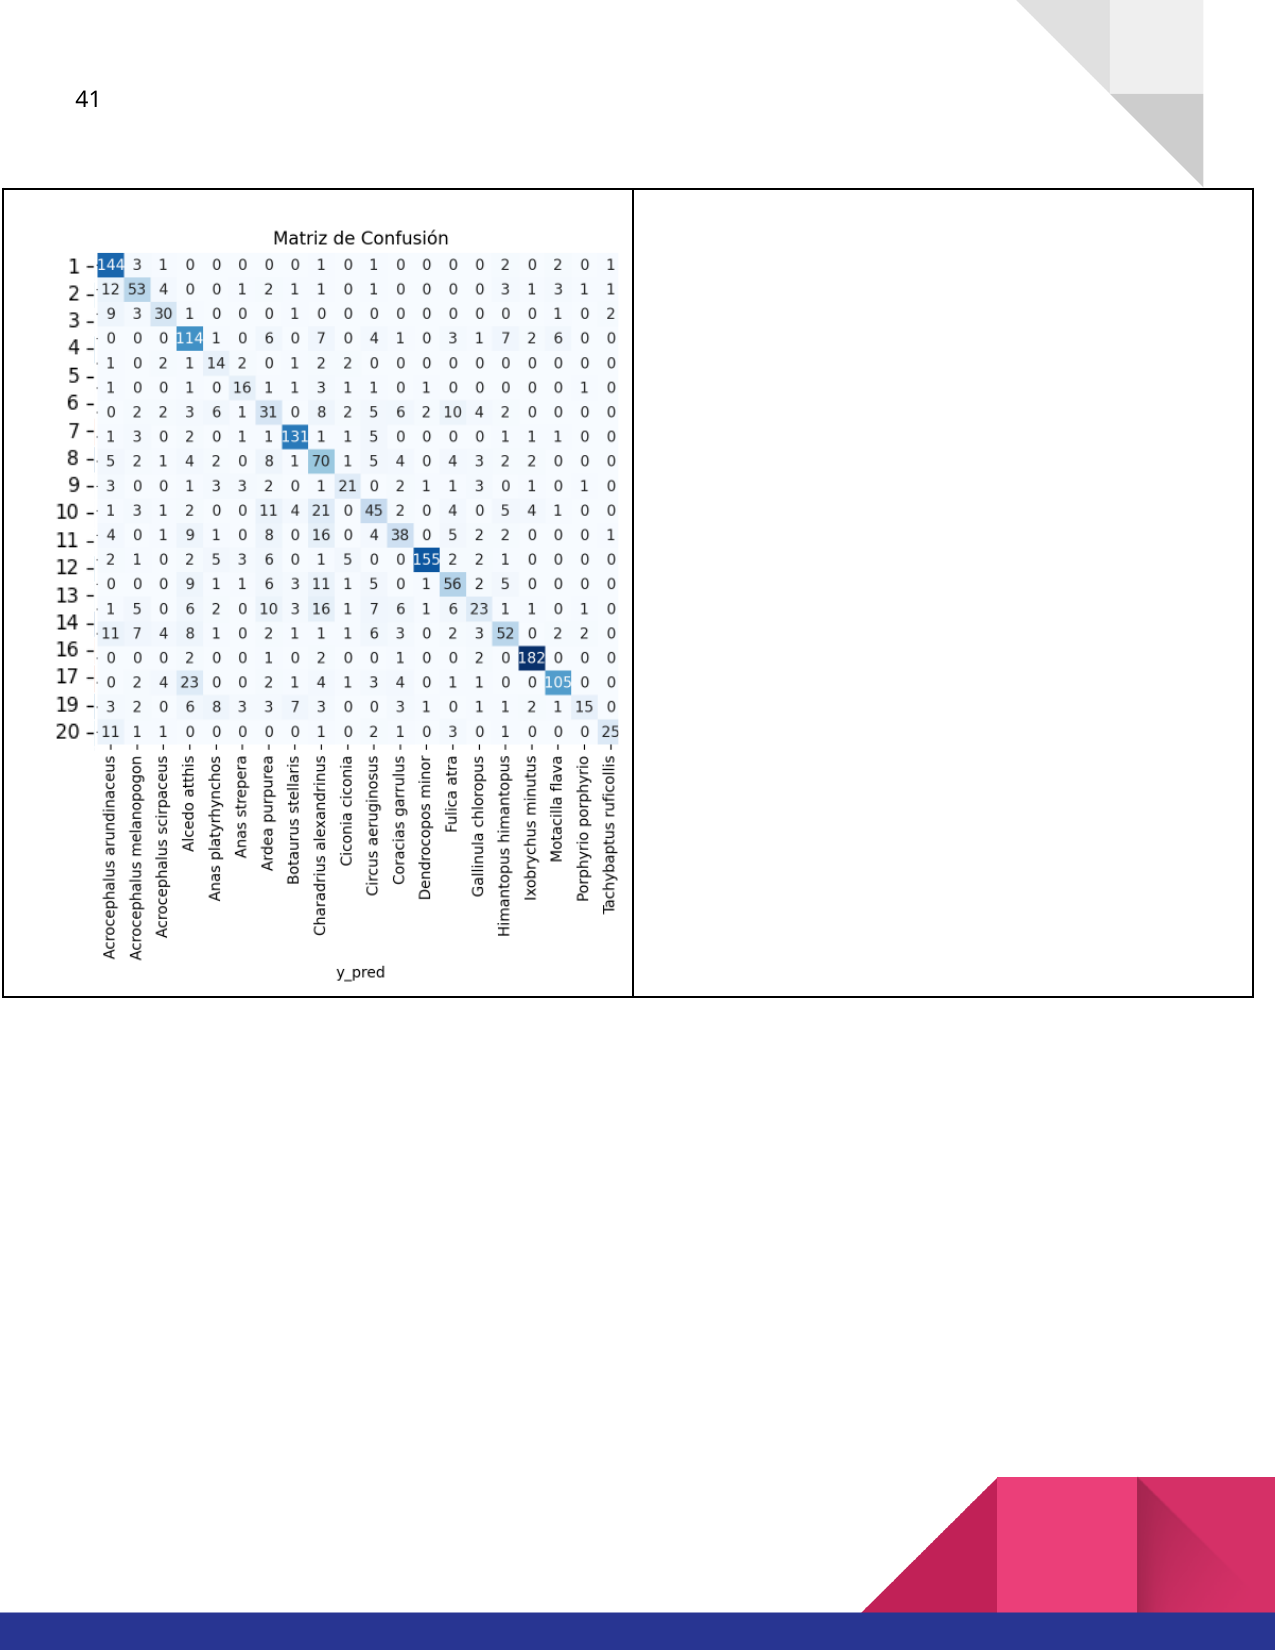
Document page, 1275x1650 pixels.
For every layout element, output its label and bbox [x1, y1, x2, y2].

table_cell [634, 190, 1252, 996]
picture [0, 1475, 1275, 1650]
picture [1015, 0, 1204, 188]
picture [56, 251, 69, 751]
table_cell [4, 190, 632, 996]
picture [96, 220, 619, 986]
